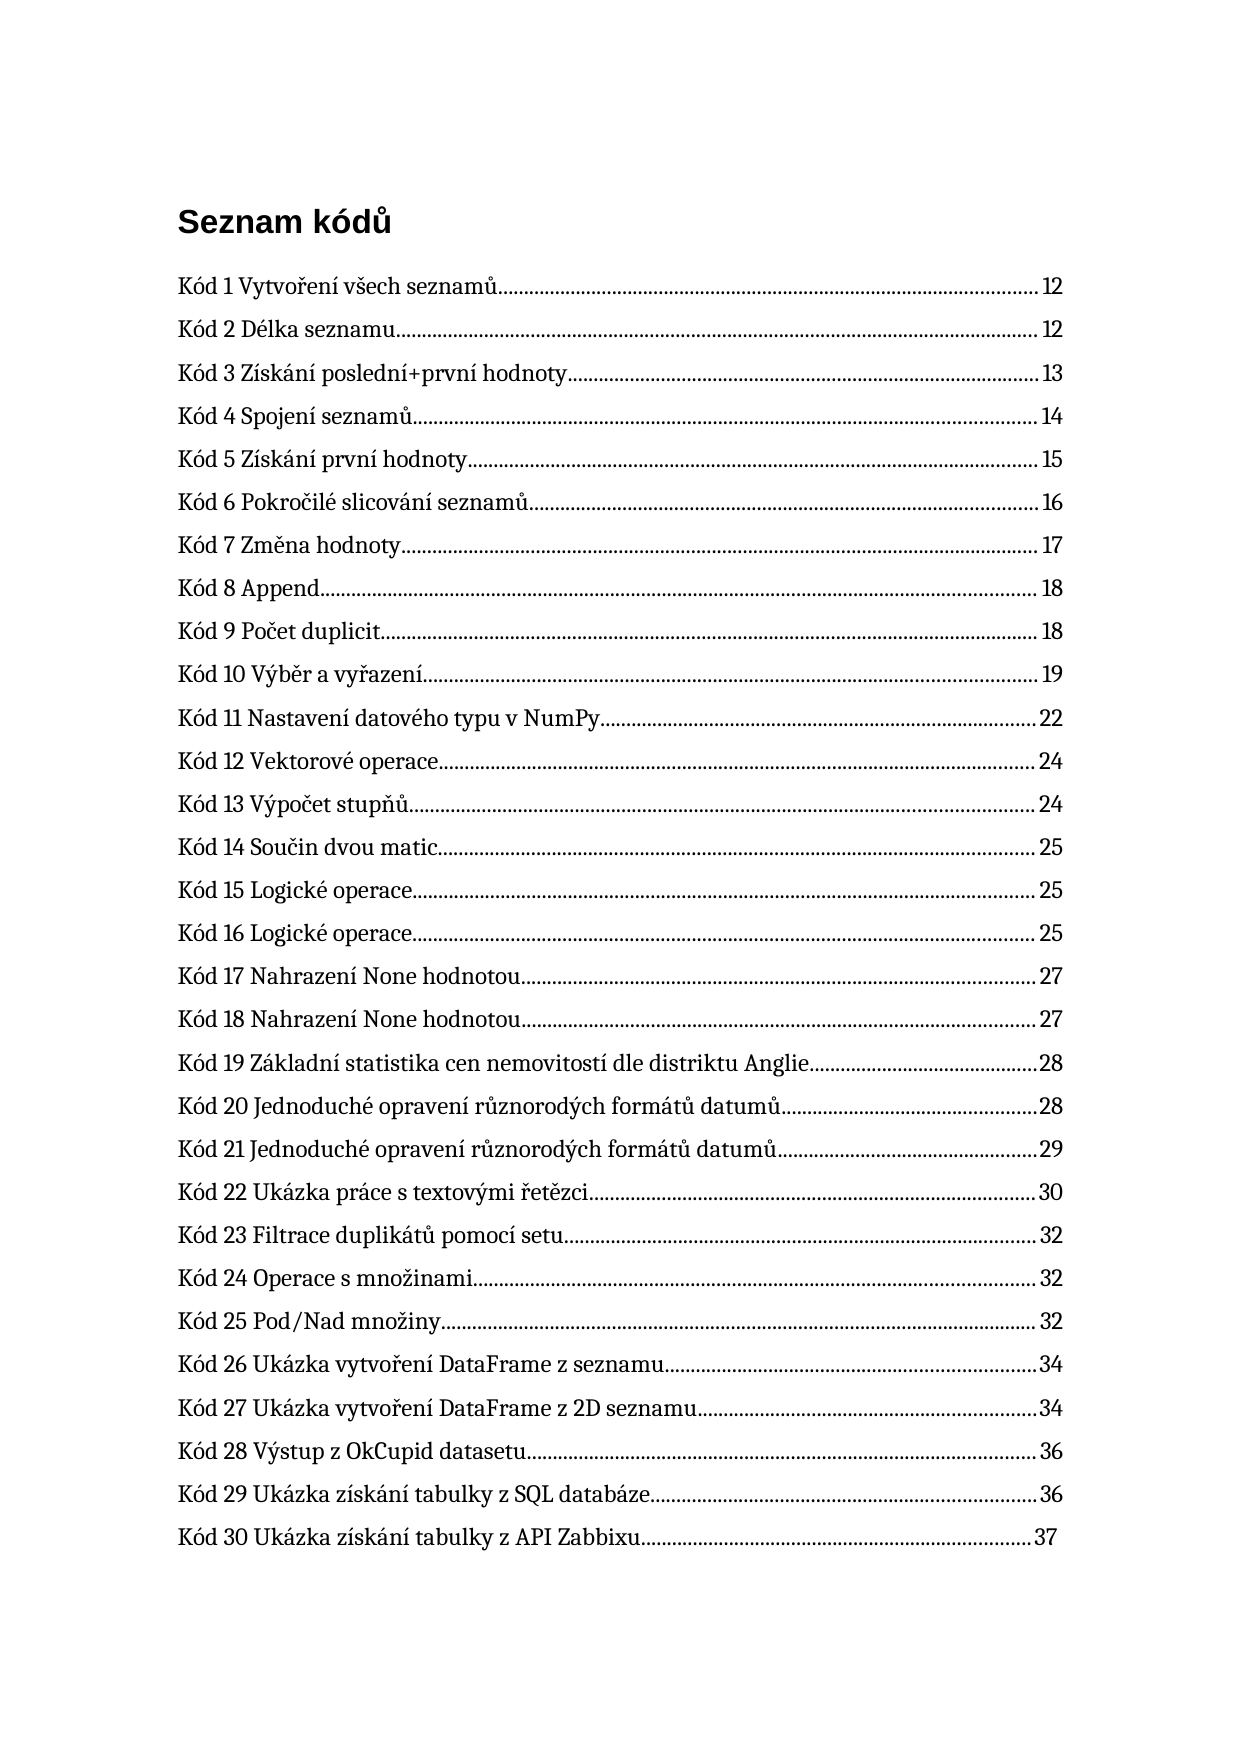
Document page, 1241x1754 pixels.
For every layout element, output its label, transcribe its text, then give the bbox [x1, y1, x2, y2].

text Kód 21 Jednoduché opravení různorodých formátů datumů 29 [177, 1135, 1063, 1163]
text Kód 2 Délka seznamu 12 [177, 315, 1063, 344]
text Kód 6 Pokročilé slicování seznamů 16 [177, 488, 1063, 517]
subtitle Seznam kódů [177, 202, 1063, 241]
text Kód 13 Výpočet stupňů 24 [177, 790, 1063, 818]
text Kód 30 Ukázka získání tabulky z API Zabbixu 37 [177, 1523, 1063, 1552]
text Kód 18 Nahrazení None hodnotou 27 [177, 1005, 1063, 1034]
text Kód 8 Append 18 [177, 574, 1063, 603]
text Kód 11 Nastavení datového typu v NumPy 22 [177, 703, 1063, 732]
text Kód 23 Filtrace duplikátů pomocí setu 32 [177, 1221, 1063, 1250]
text Kód 29 Ukázka získání tabulky z SQL databáze 36 [177, 1480, 1063, 1508]
text Kód 16 Logické operace 25 [177, 919, 1063, 948]
text Kód 5 Získání první hodnoty 15 [177, 445, 1063, 473]
text Kód 27 Ukázka vytvoření DataFrame z 2D seznamu 34 [177, 1393, 1063, 1422]
text Kód 10 Výběr a vyřazení 19 [177, 660, 1063, 689]
text Kód 22 Ukázka práce s textovými řetězci 30 [177, 1178, 1063, 1207]
text Kód 3 Získání poslední+první hodnoty 13 [177, 358, 1063, 387]
text Kód 4 Spojení seznamů 14 [177, 402, 1063, 430]
text Kód 1 Vytvoření všech seznamů 12 [177, 272, 1063, 301]
text Kód 14 Součin dvou matic 25 [177, 833, 1063, 862]
text Kód 9 Počet duplicit 18 [177, 617, 1063, 646]
text Kód 25 Pod/Nad množiny 32 [177, 1307, 1063, 1336]
text Kód 7 Změna hodnoty 17 [177, 531, 1063, 560]
text Kód 28 Výstup z OkCupid datasetu 36 [177, 1437, 1063, 1465]
text Kód 26 Ukázka vytvoření DataFrame z seznamu 34 [177, 1350, 1063, 1379]
text Kód 20 Jednoduché opravení různorodých formátů datumů 28 [177, 1092, 1063, 1120]
text Kód 17 Nahrazení None hodnotou 27 [177, 962, 1063, 991]
text Kód 19 Základní statistika cen nemovitostí dle distriktu Anglie 28 [177, 1048, 1063, 1077]
text Kód 24 Operace s množinami 32 [177, 1264, 1063, 1293]
text Kód 12 Vektorové operace 24 [177, 747, 1063, 775]
text Kód 15 Logické operace 25 [177, 876, 1063, 905]
